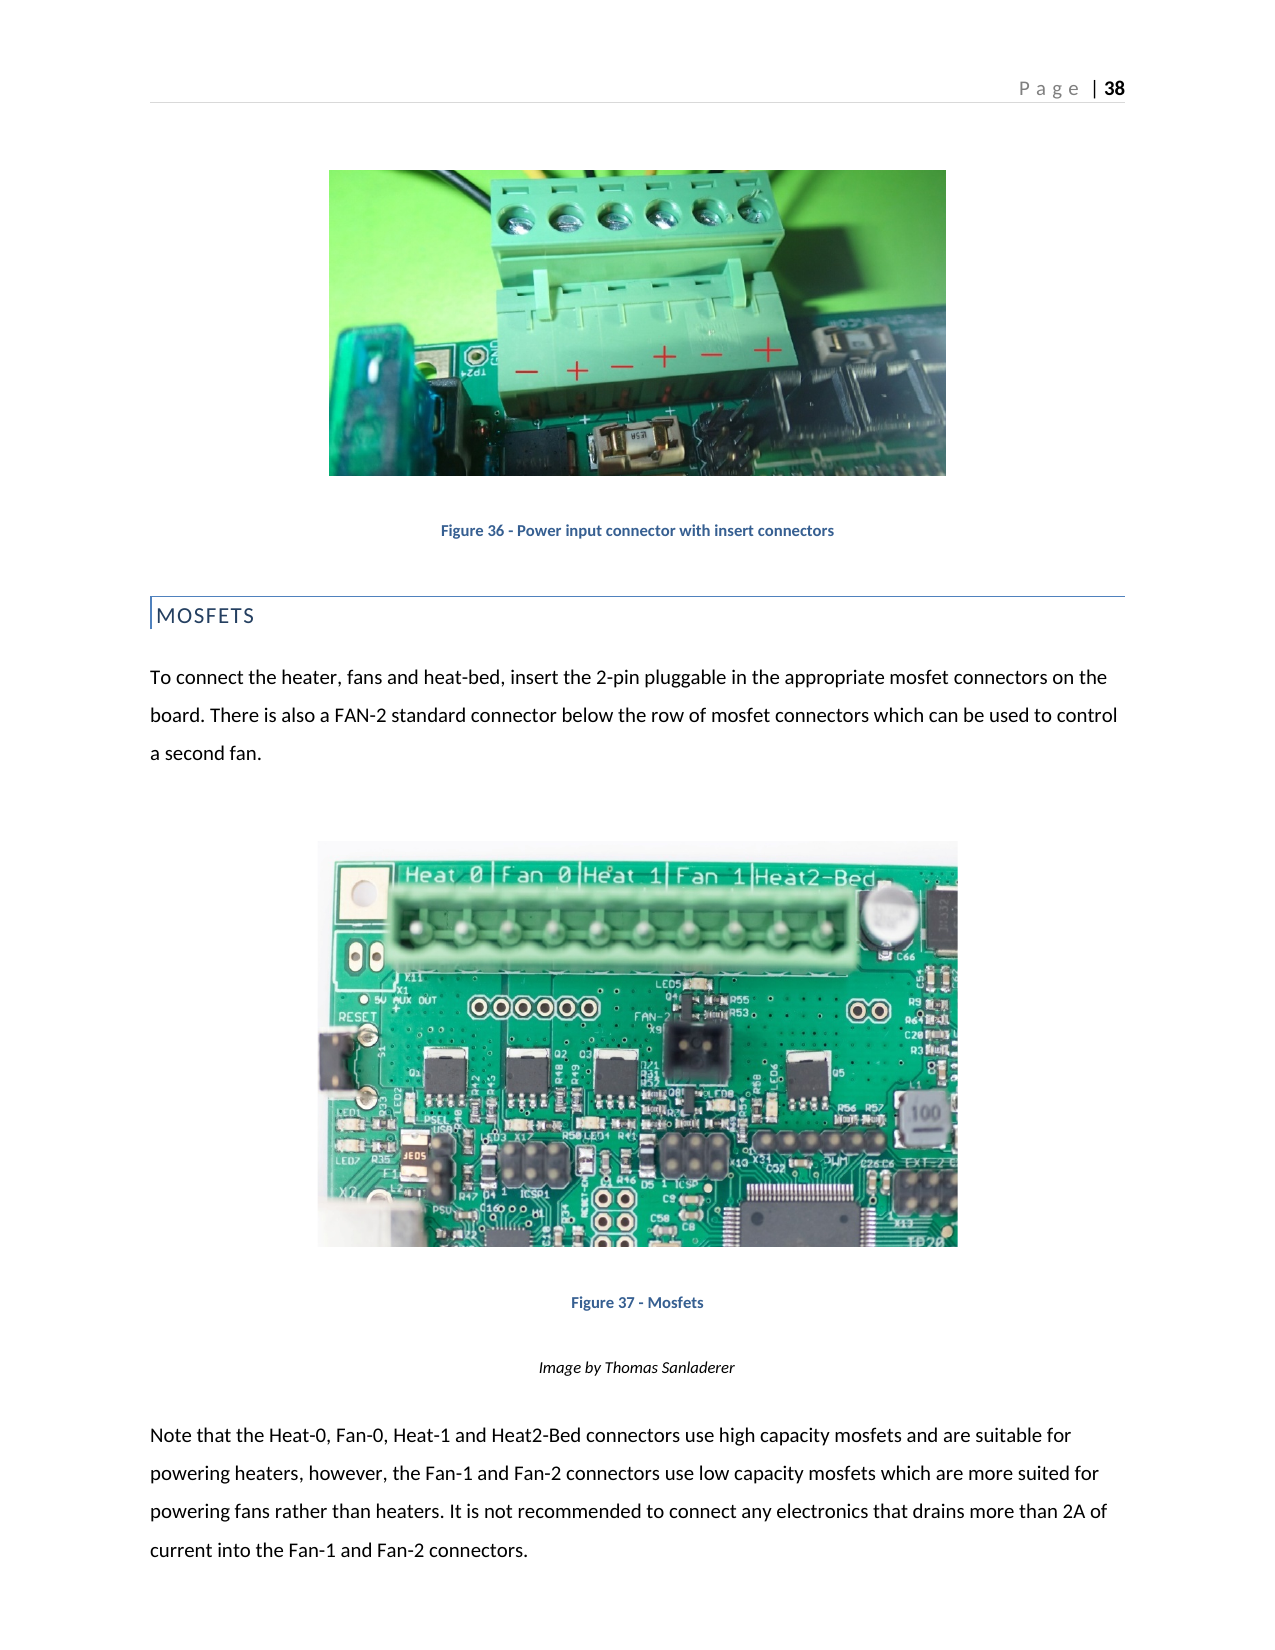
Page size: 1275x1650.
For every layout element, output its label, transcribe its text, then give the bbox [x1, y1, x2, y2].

text Figure 36 - Power input connector with insert connectors [150, 520, 1125, 541]
subtitle Mosfets [152, 597, 1125, 629]
text Image by Thomas Sanladerer [150, 1357, 1125, 1378]
text Note that the Heat-0, Fan-0, Heat-1 and Heat2-Bed connectors use high capacity mosfets and are suitable for powering heaters, however, the Fan-1 and Fan-2 connectors use low capacity mosfets which are more suited for powering fans rather than heaters. It is not recommended to connect any electronics that drains more than 2A of current into the Fan-1 and Fan-2 connectors. [150, 1422, 1125, 1562]
text Figure 37 - Mosfets [150, 1292, 1125, 1313]
text To connect the heater, fans and heat-bed, insert the 2-pin pluggable in the appropriate mosfet connectors on the board. There is also a FAN-2 standard connector below the row of mosfet connectors which can be used to control a second fan. [150, 664, 1125, 766]
